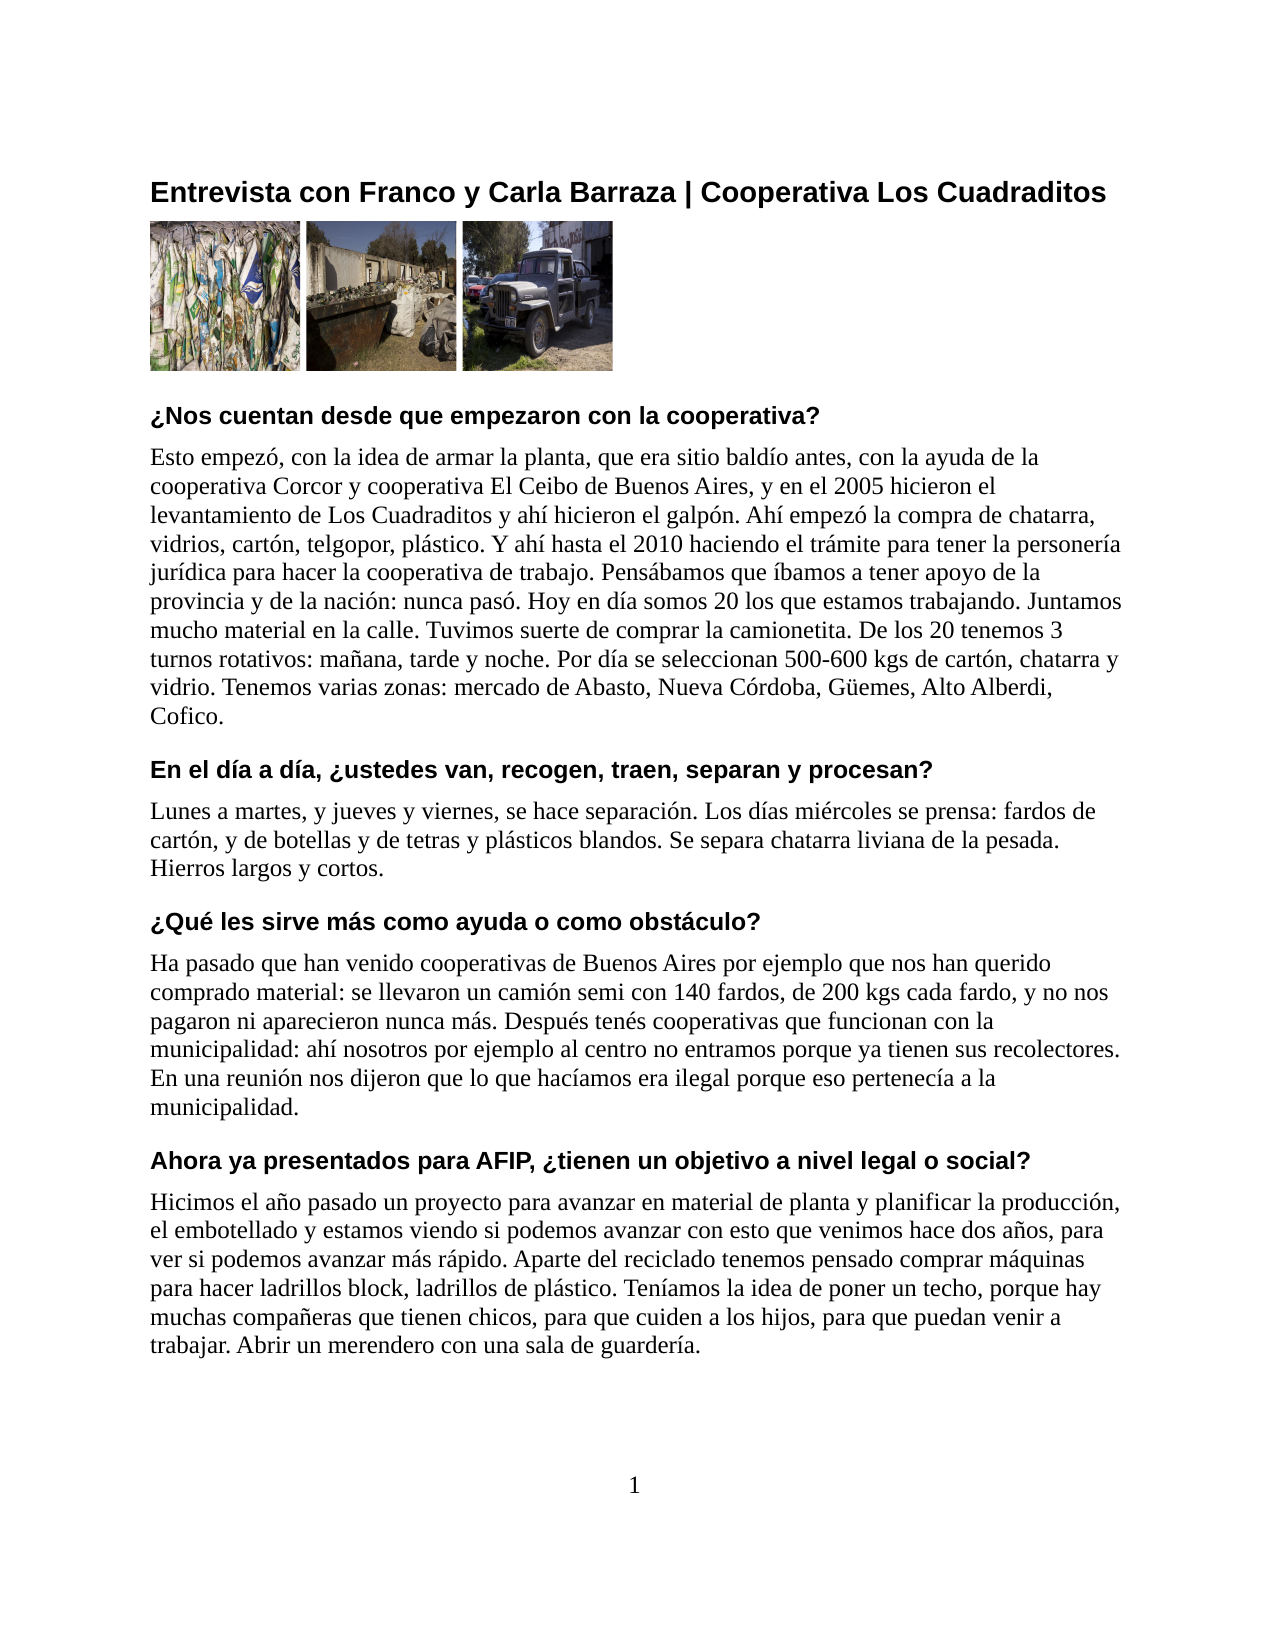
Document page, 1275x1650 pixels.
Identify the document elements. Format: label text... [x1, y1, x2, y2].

subtitle ¿Qué les sirve más como ayuda o como obstáculo? [150, 907, 1125, 936]
text Lunes a martes, y jueves y viernes, se hace separación. Los días miércoles se prensa: fardos de cartón, y de botellas y de tetras y plásticos blandos. Se separa chatarra liviana de la pesada. Hierros largos y cortos. [150, 796, 1125, 882]
text Esto empezó, con la idea de armar la planta, que era sitio baldío antes, con la ayuda de la cooperativa Corcor y cooperativa El Ceibo de Buenos Aires, y en el 2005 hicieron el levantamiento de Los Cuadraditos y ahí hicieron el galpón. Ahí empezó la compra de chatarra, vidrios, cartón, telgopor, plástico. Y ahí hasta el 2010 haciendo el trámite para tener la personería jurídica para hacer la cooperativa de trabajo. Pensábamos que íbamos a tener apoyo de la provincia y de la nación: nunca pasó. Hoy en día somos 20 los que estamos trabajando. Juntamos mucho material en la calle. Tuvimos suerte de comprar la camionetita. De los 20 tenemos 3 turnos rotativos: mañana, tarde y noche. Por día se seleccionan 500-600 kgs de cartón, chatarra y vidrio. Tenemos varias zonas: mercado de Abasto, Nueva Córdoba, Güemes, Alto Alberdi, Cofico. [150, 442, 1125, 730]
picture [306, 221, 457, 371]
picture [462, 221, 613, 371]
picture [150, 221, 300, 371]
subtitle Ahora ya presentados para AFIP, ¿tienen un objetivo a nivel legal o social? [150, 1146, 1125, 1174]
subtitle ¿Nos cuentan desde que empezaron con la cooperativa? [150, 401, 1125, 430]
subtitle Entrevista con Franco y Carla Barraza | Cooperativa Los Cuadraditos [150, 175, 1125, 208]
text Hicimos el año pasado un proyecto para avanzar en material de planta y planificar la producción, el embotellado y estamos viendo si podemos avanzar con esto que venimos hace dos años, para ver si podemos avanzar más rápido. Aparte del reciclado tenemos pensado comprar máquinas para hacer ladrillos block, ladrillos de plástico. Teníamos la idea de poner un techo, porque hay muchas compañeras que tienen chicos, para que cuiden a los hijos, para que puedan venir a trabajar. Abrir un merendero con una sala de guardería. [150, 1187, 1125, 1359]
subtitle En el día a día, ¿ustedes van, recogen, traen, separan y procesan? [150, 755, 1125, 783]
text Ha pasado que han venido cooperativas de Buenos Aires por ejemplo que nos han querido comprado material: se llevaron un camión semi con 140 fardos, de 200 kgs cada fardo, y no nos pagaron ni aparecieron nunca más. Después tenés cooperativas que funcionan con la municipalidad: ahí nosotros por ejemplo al centro no entramos porque ya tienen sus recolectores. En una reunión nos dijeron que lo que hacíamos era ilegal porque eso pertenecía a la municipalidad. [150, 948, 1125, 1121]
